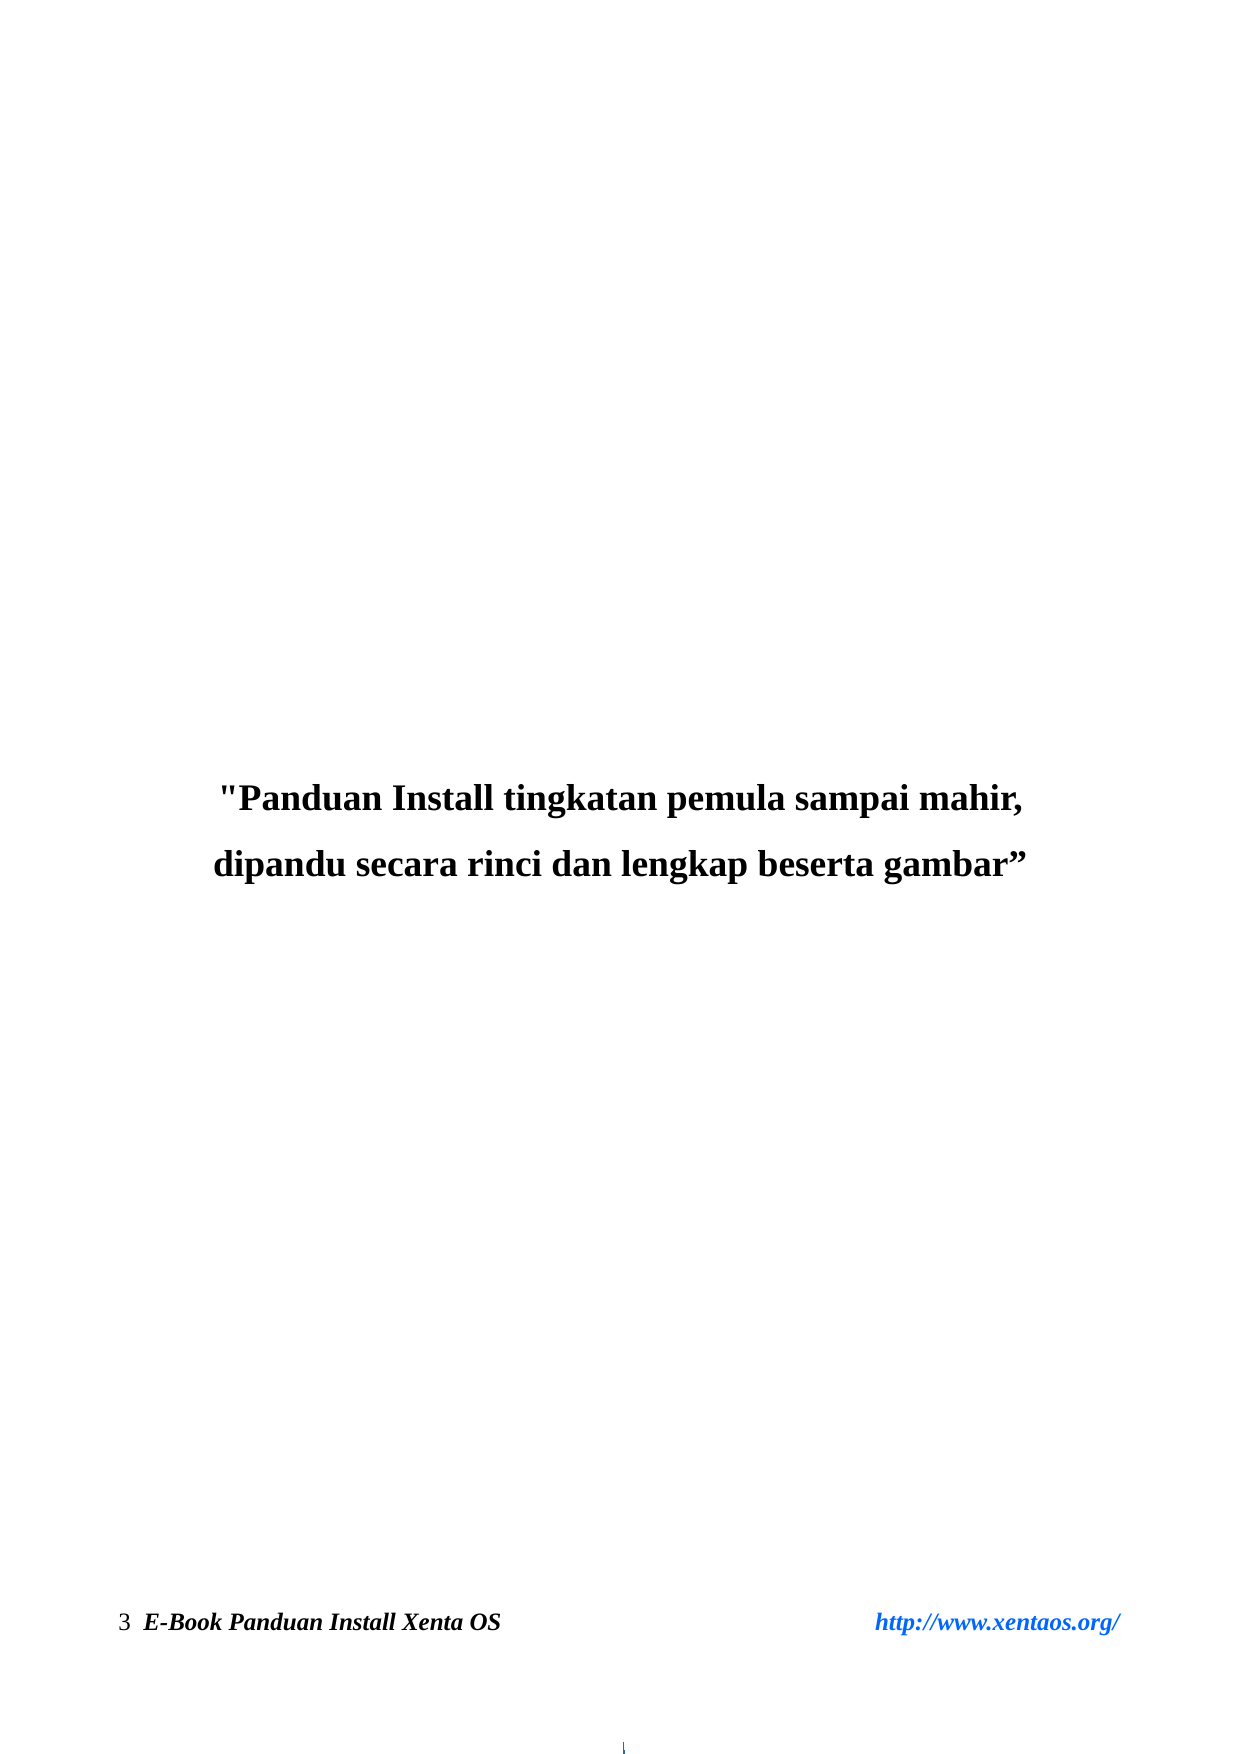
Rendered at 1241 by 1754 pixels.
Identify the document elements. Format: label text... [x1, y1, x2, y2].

text dipandu secara rinci dan lengkap beserta gambar” [118, 842, 1122, 885]
text "Panduan Install tingkatan pemula sampai mahir, [118, 776, 1122, 819]
